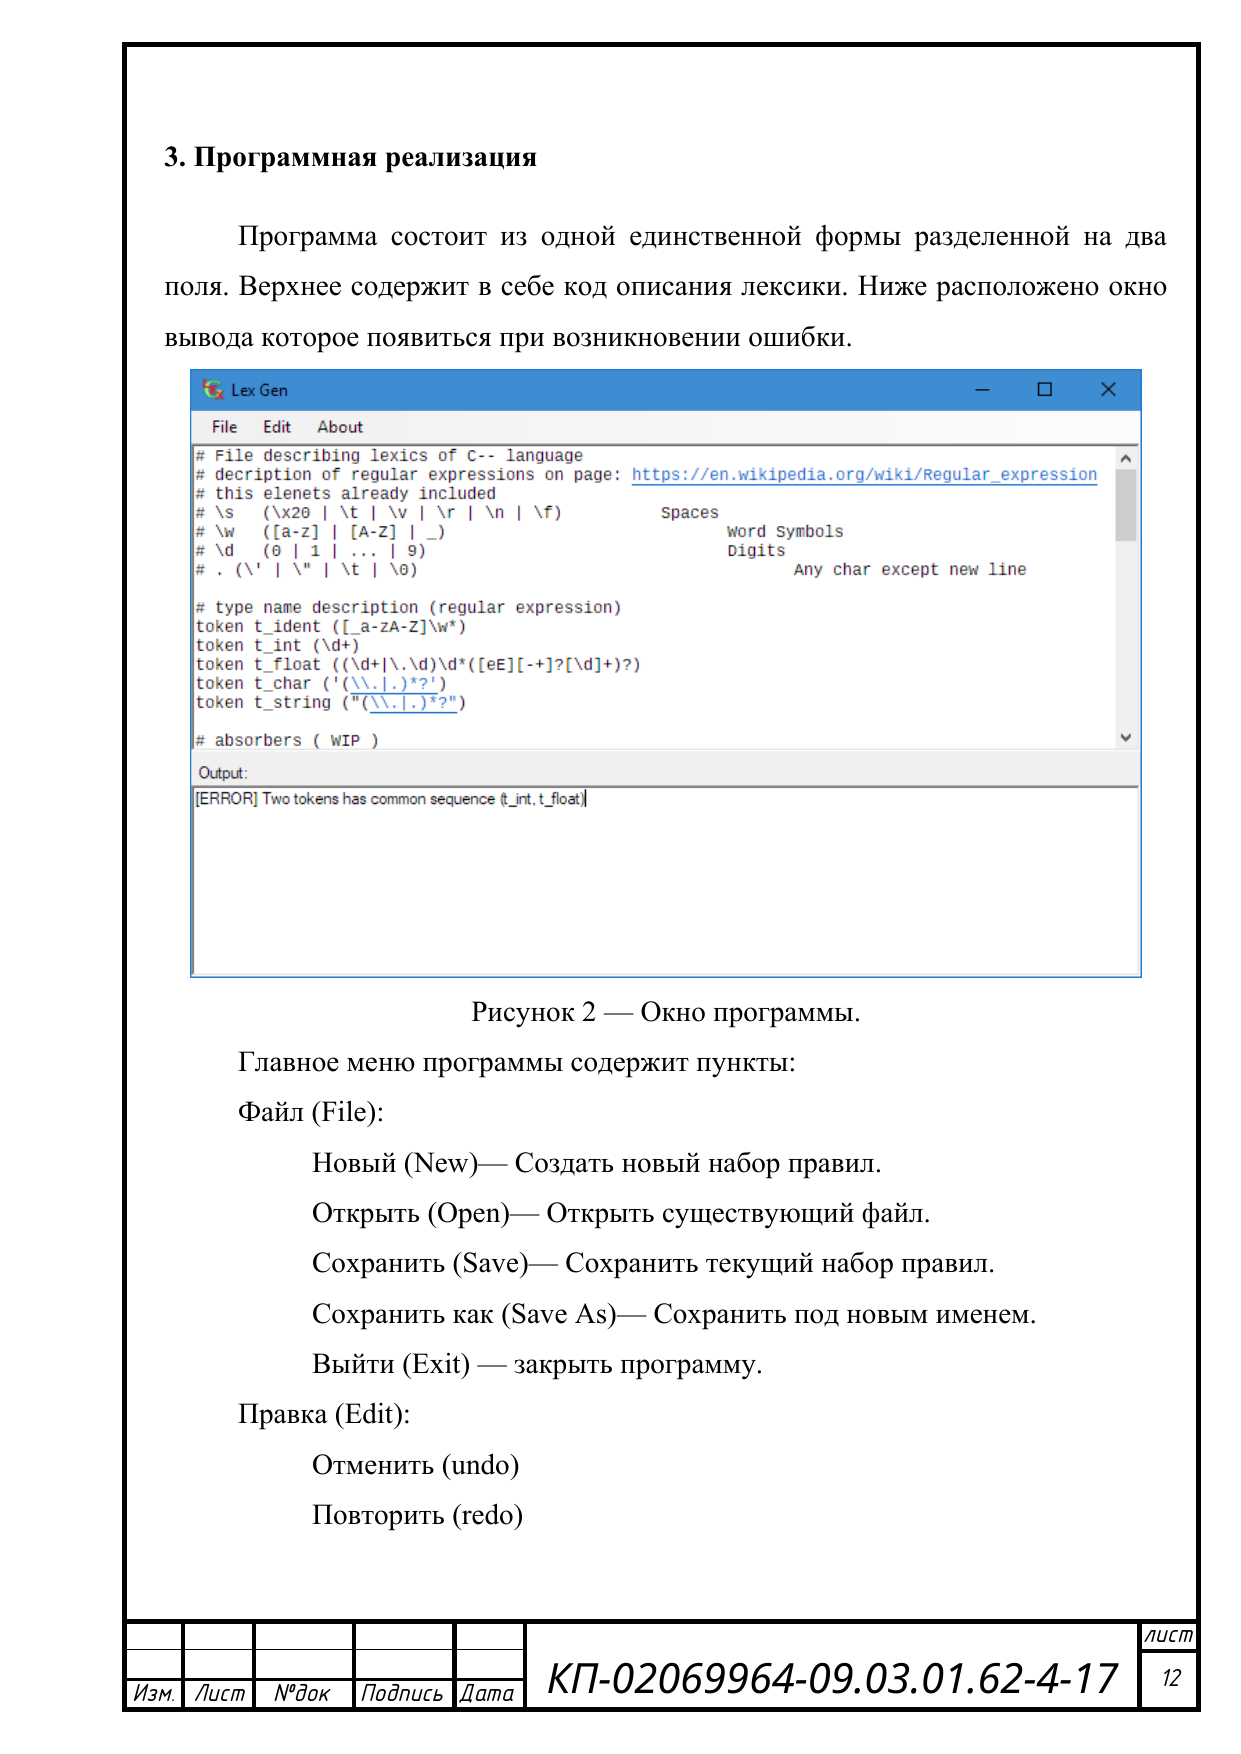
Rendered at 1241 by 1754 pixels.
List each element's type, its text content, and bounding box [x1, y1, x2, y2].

picture [190, 369, 1142, 978]
text Сохранить (Save)— Сохранить текущий набор правил. [164, 1246, 1168, 1279]
subtitle 3. Программная реализация [164, 139, 1168, 172]
text Выйти (Exit) — закрыть программу. [164, 1346, 1168, 1380]
text Отменить (undo) [164, 1447, 1168, 1480]
text Правка (Edit): [164, 1396, 1168, 1430]
text Сохранить как (Save As)— Сохранить под новым именем. [164, 1296, 1168, 1329]
text Новый (New)— Создать новый набор правил. [164, 1145, 1168, 1178]
text Программа состоит из одной единственной формы разделенной на два поля. Верхнее содержит в себе код описания лексики. Ниже расположено окно вывода которое появиться при возникновении ошибки. [164, 218, 1168, 352]
text Главное меню программы содержит пункты: [164, 1044, 1168, 1078]
text Повторить (redo) [164, 1497, 1168, 1531]
text Рисунок 2 — Окно программы. [164, 369, 1168, 1027]
text Открыть (Open)— Открыть существующий файл. [164, 1195, 1168, 1229]
text Файл (File): [164, 1094, 1168, 1128]
